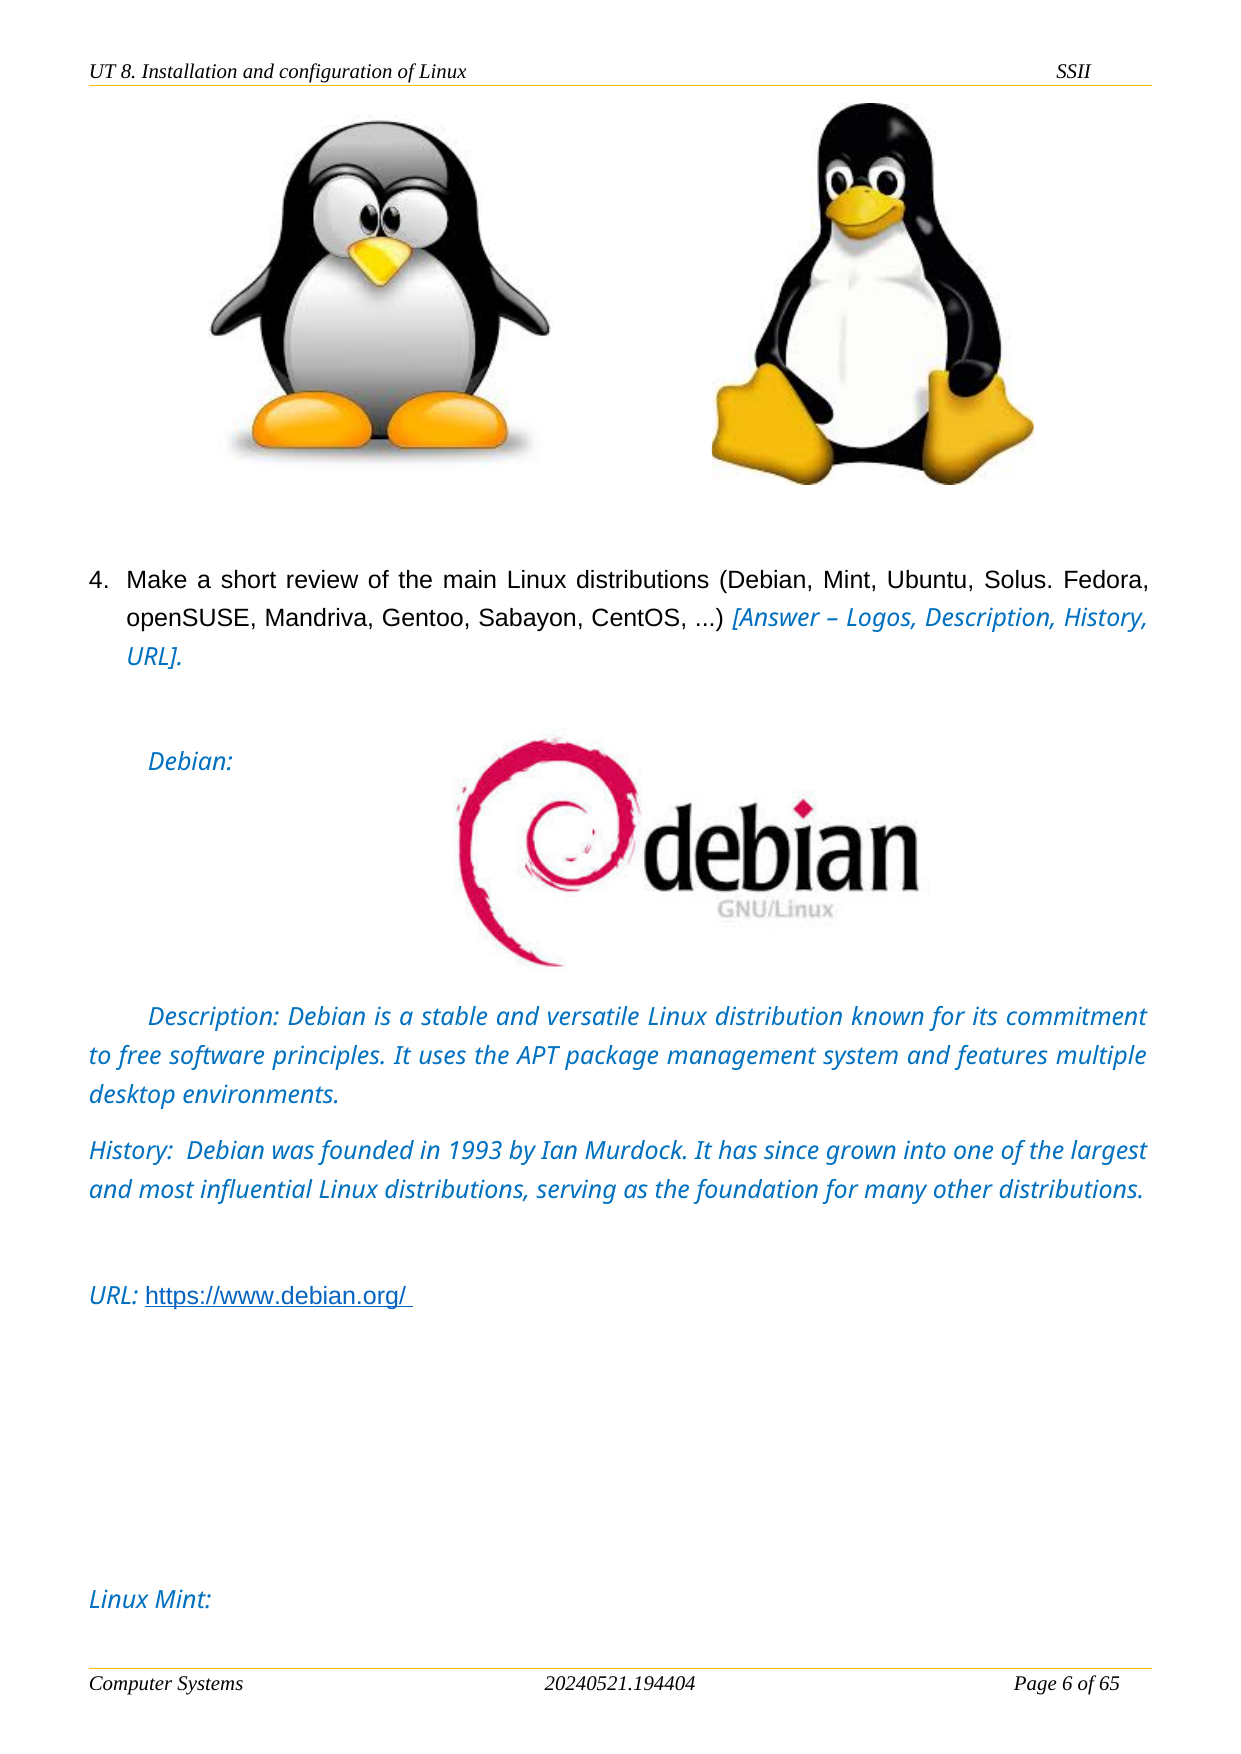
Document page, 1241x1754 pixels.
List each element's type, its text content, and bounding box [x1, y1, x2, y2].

text Debian: [89, 744, 442, 778]
text History: Debian was founded in 1993 by Ian Murdock. It has since grown into one of the largest and most influential Linux distributions, serving as the foundation for many other distributions. [89, 1133, 1152, 1206]
picture [207, 114, 554, 471]
text Linux Mint: [89, 1582, 1152, 1616]
text [947, 744, 1152, 778]
picture [442, 728, 947, 973]
text URL: https://www.debian.org/ [89, 1277, 1152, 1311]
picture [711, 103, 1034, 485]
list Make a short review of the main Linux distributions (Debian, Mint, Ubuntu, Solus. Fedora, openSUSE, Mandriva, Gentoo, Sabayon, CentOS, ...) [Answer – Logos, Description, History, URL]. [89, 565, 1152, 672]
text Description: Debian is a stable and versatile Linux distribution known for its commitment to free software principles. It uses the APT package management system and features multiple desktop environments. [89, 998, 1152, 1111]
